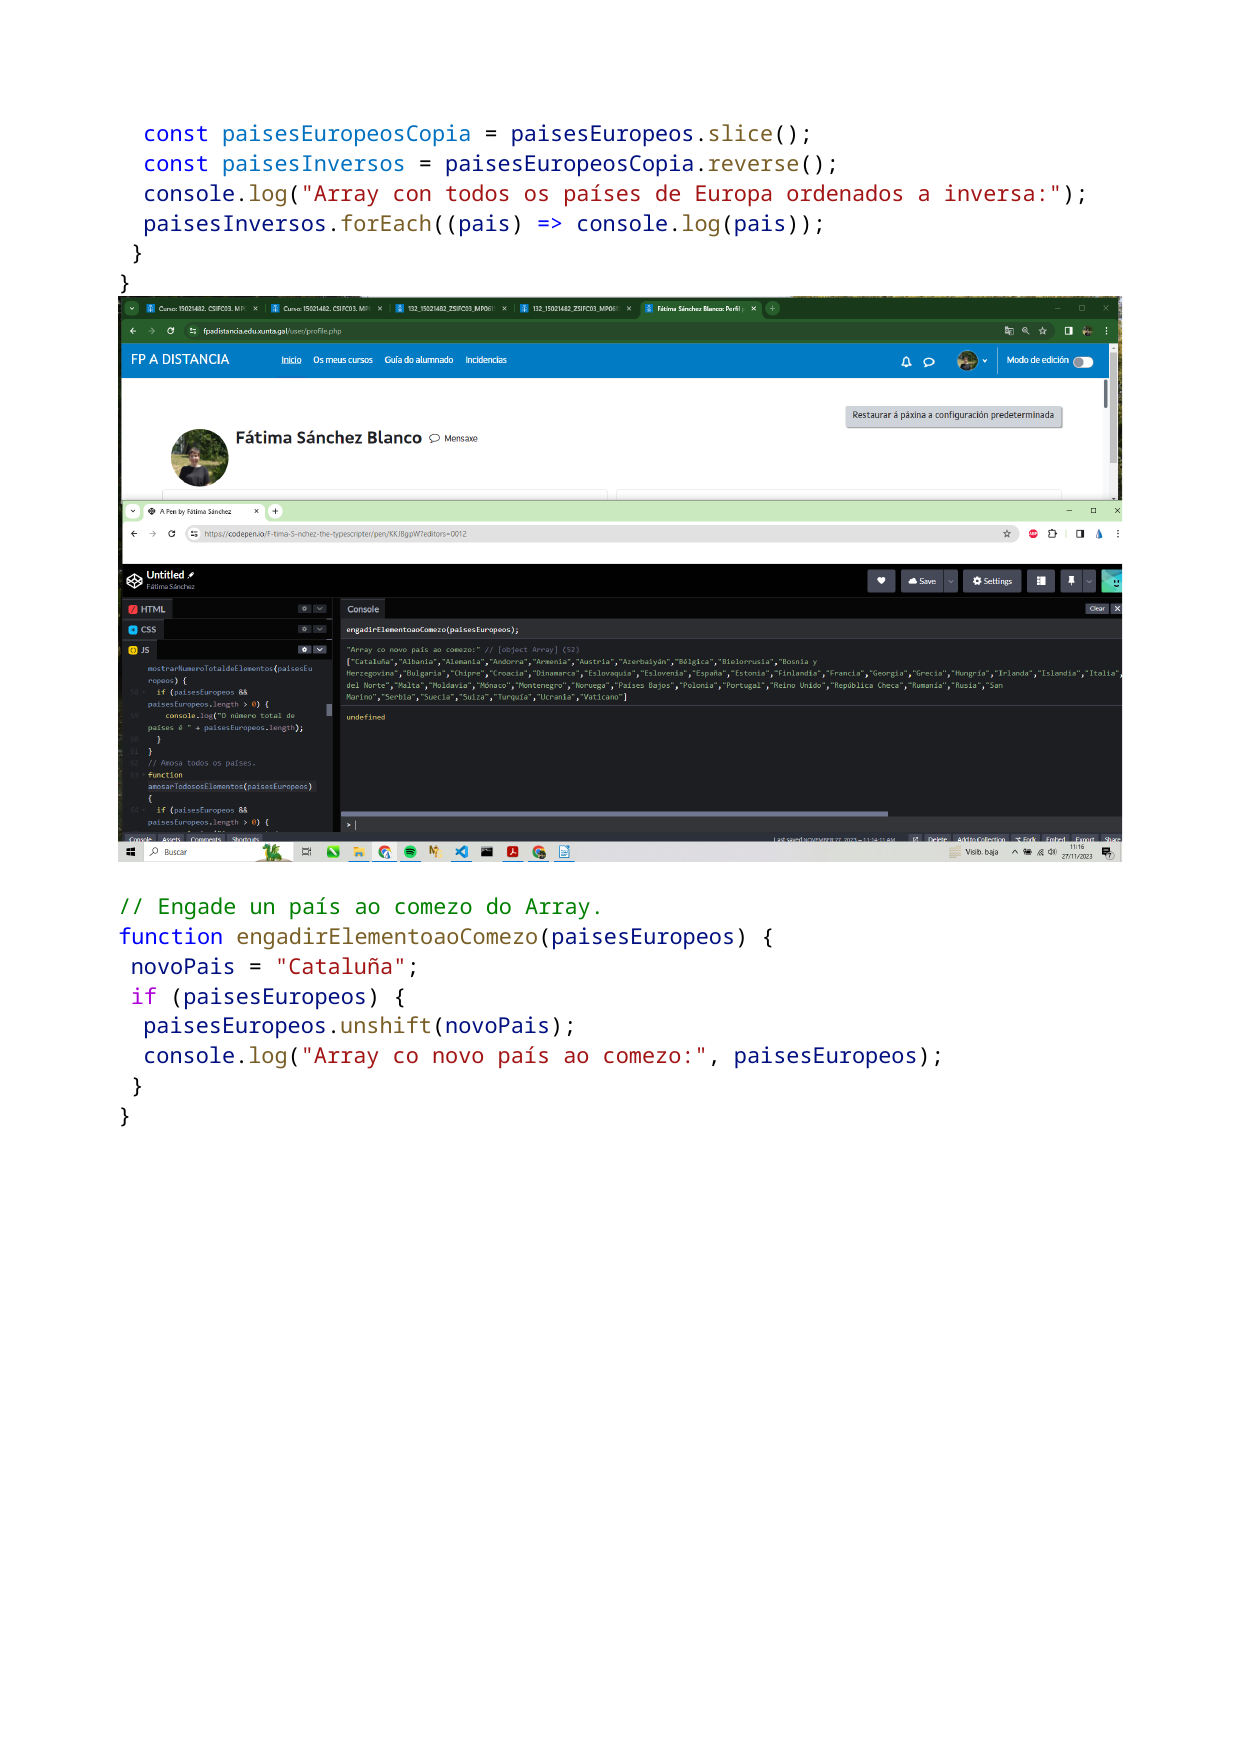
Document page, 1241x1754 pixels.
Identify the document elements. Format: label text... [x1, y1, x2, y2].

text const paisesInversos = paisesEuropeosCopia.reverse(); [118, 148, 1122, 178]
text // Engade un país ao comezo do Array. [118, 891, 1122, 921]
picture [118, 296, 1123, 862]
text if (paisesEuropeos) { [118, 981, 1122, 1011]
text paisesInversos.forEach((pais) => console.log(pais)); [118, 207, 1122, 237]
text console.log("Array co novo país ao comezo:", paisesEuropeos); [118, 1040, 1122, 1070]
text } [118, 237, 1122, 267]
text novoPais = "Cataluña"; [118, 951, 1122, 981]
text const paisesEuropeosCopia = paisesEuropeos.slice(); [118, 118, 1122, 148]
text paisesEuropeos.unshift(novoPais); [118, 1011, 1122, 1040]
text function engadirElementoaoComezo(paisesEuropeos) { [118, 921, 1122, 951]
text } [118, 1070, 1122, 1100]
text } [118, 1100, 1122, 1130]
text console.log("Array con todos os países de Europa ordenados a inversa:"); [118, 178, 1122, 207]
text } [118, 267, 1122, 296]
